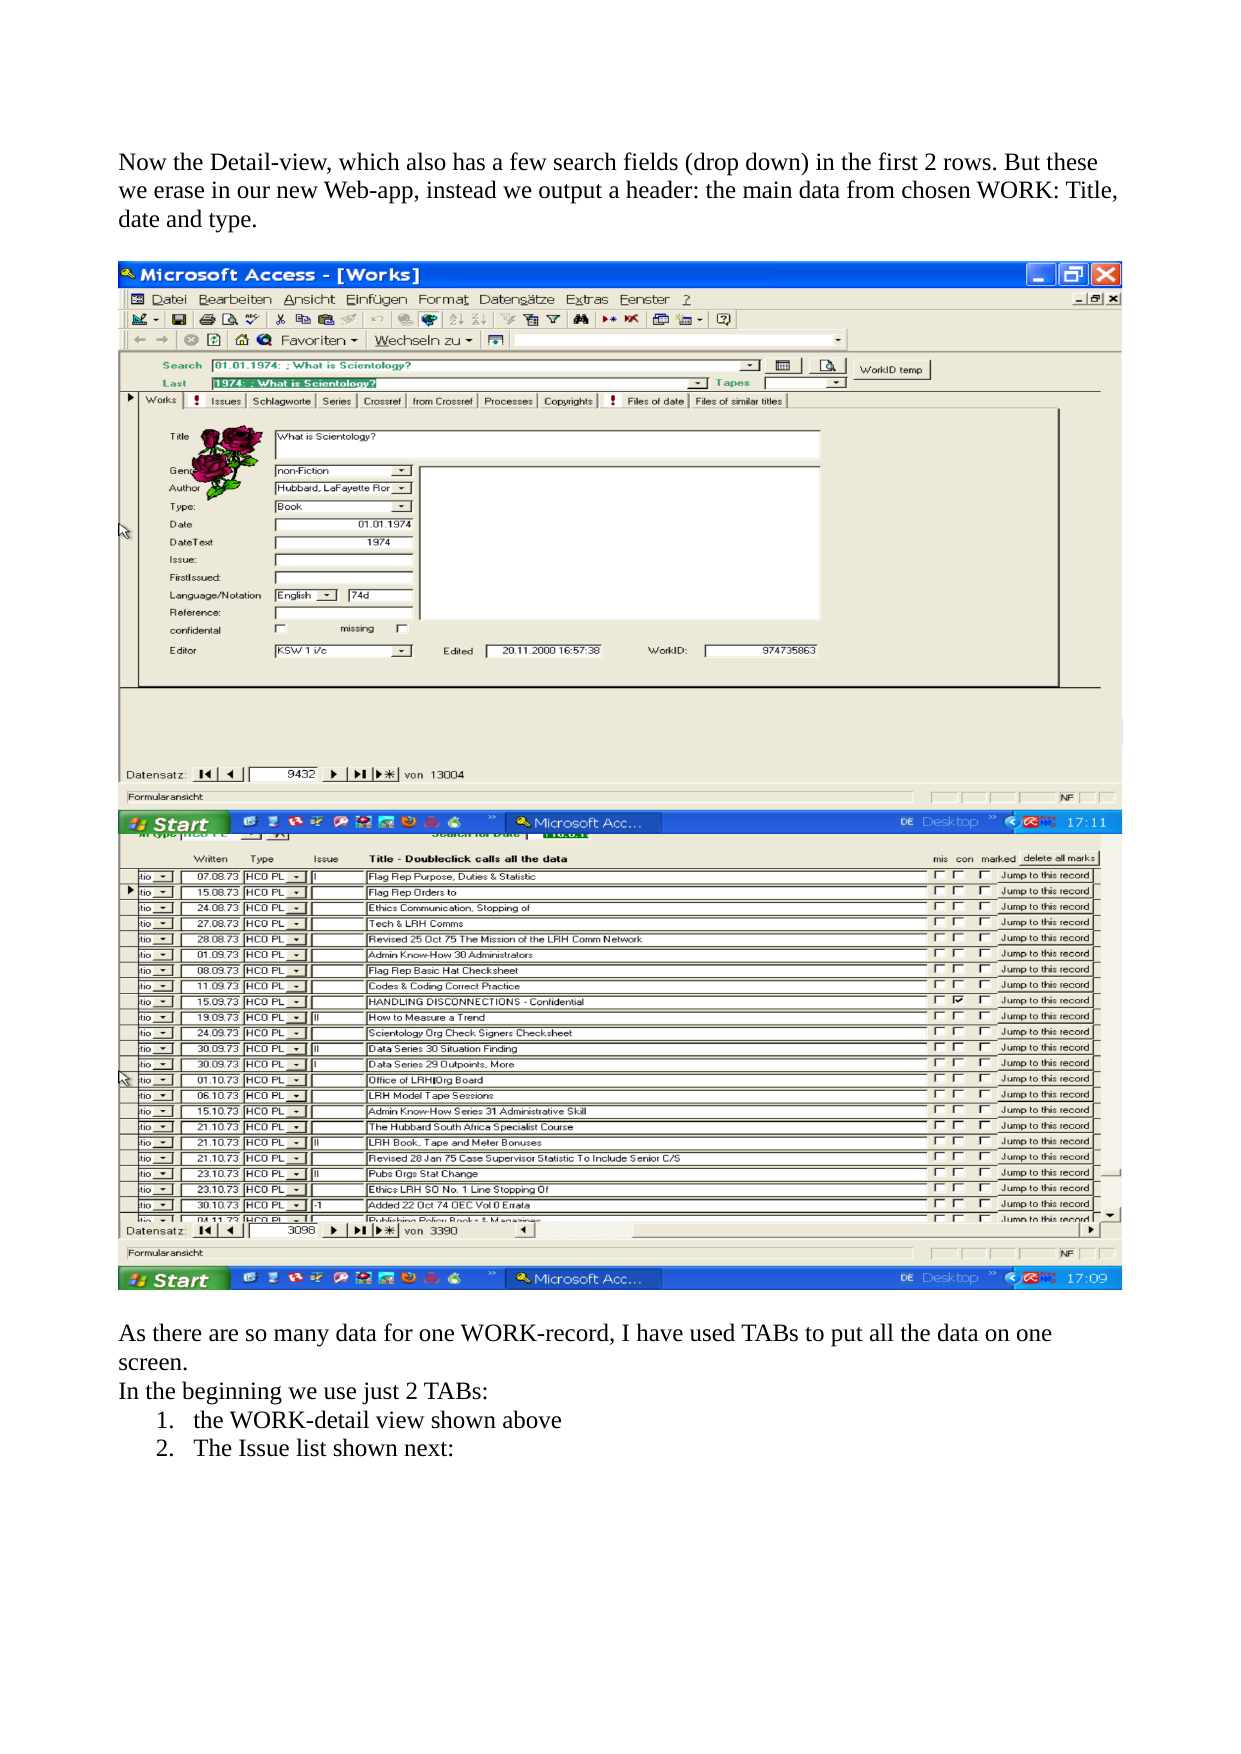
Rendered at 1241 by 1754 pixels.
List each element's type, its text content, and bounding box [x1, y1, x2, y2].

picture [118, 261, 1123, 1290]
list the WORK-detail view shown above [156, 1405, 1122, 1433]
text In the beginning we use just 2 TABs: [118, 1376, 1122, 1405]
list The Issue list shown next: [156, 1433, 1122, 1462]
text Now the Detail-view, which also has a few search fields (drop down) in the first 2 rows. But these we erase in our new Web-app, instead we output a header: the main data from chosen WORK: Title, date and type. [118, 147, 1122, 233]
text As there are so many data for one WORK-record, I have used TABs to put all the data on one screen. [118, 1318, 1122, 1376]
